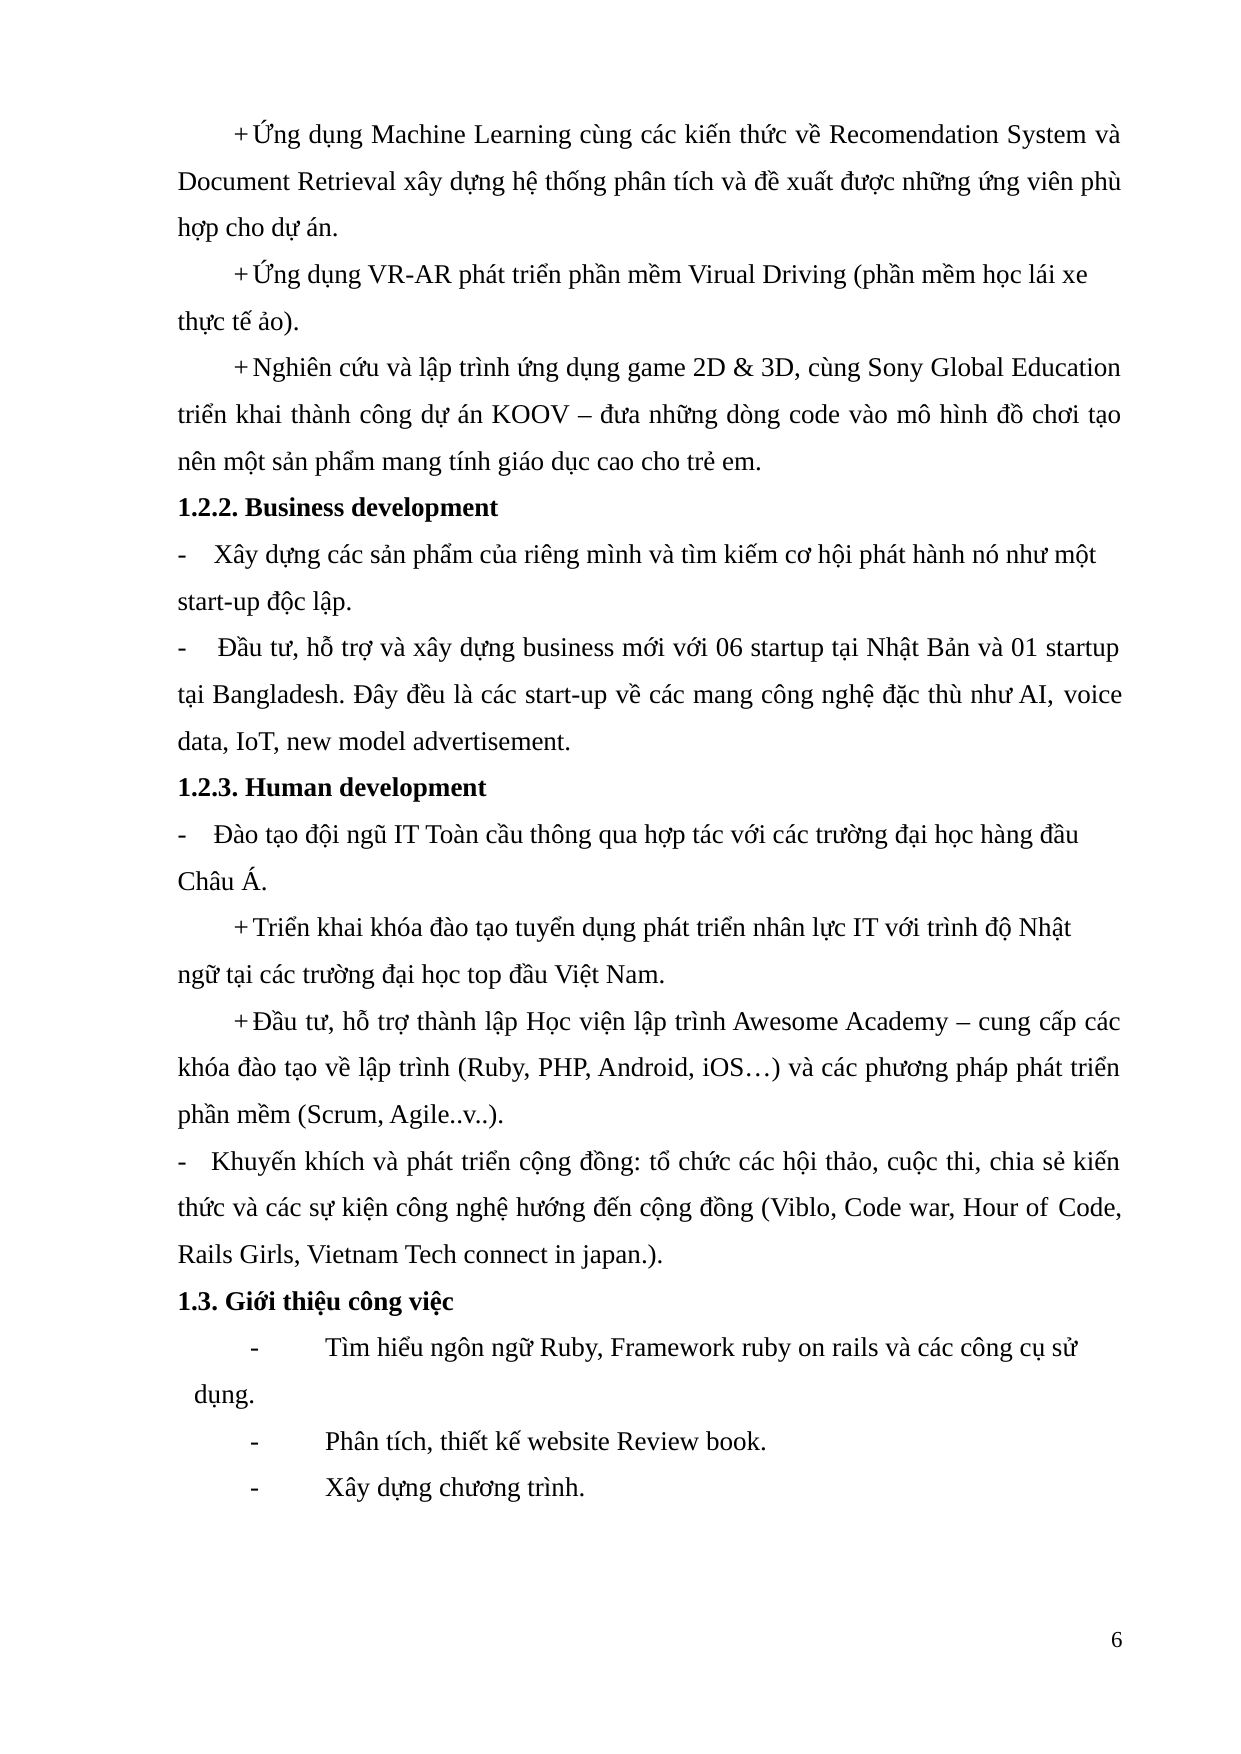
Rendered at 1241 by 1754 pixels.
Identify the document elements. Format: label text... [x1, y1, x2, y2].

subtitle 1.3. Giới thiệu công việc [177, 1285, 1122, 1316]
list Xây dựng chương trình. [194, 1471, 1122, 1503]
subtitle 1.2.3. Human development [177, 771, 1122, 803]
text - Đầu tư, hỗ trợ và xây dựng business mới với 06 startup tại Nhật Bản và 01 startup tại Bangladesh. Đây đều là các start-up về các mang công nghệ đặc thù như AI, voice data, IoT, new model advertisement. [177, 631, 1122, 756]
list Triển khai khóa đào tạo tuyển dụng phát triển nhân lực IT với trình độ Nhật ngữ tại các trường đại học top đầu Việt Nam. [177, 911, 1107, 989]
text - Đào tạo đội ngũ IT Toàn cầu thông qua hợp tác với các trường đại học hàng đầu Châu Á. [177, 818, 1122, 896]
text - Xây dựng các sản phẩm của riêng mình và tìm kiếm cơ hội phát hành nó như một start-up độc lập. [177, 538, 1122, 616]
subtitle 1.2.2. Business development [177, 491, 1122, 523]
text - Khuyến khích và phát triển cộng đồng: tổ chức các hội thảo, cuộc thi, chia sẻ kiến thức và các sự kiện công nghệ hướng đến cộng đồng (Viblo, Code war, Hour of Code, Rails Girls, Vietnam Tech connect in japan.). [177, 1145, 1122, 1269]
list Ứng dụng VR-AR phát triển phần mềm Virual Driving (phần mềm học lái xe thực tế ảo). [177, 258, 1122, 336]
list Phân tích, thiết kế website Review book. [194, 1425, 1122, 1456]
list Ứng dụng Machine Learning cùng các kiến thức về Recomendation System và Document Retrieval xây dựng hệ thống phân tích và đề xuất được những ứng viên phù hợp cho dự án. [177, 118, 1122, 243]
list Đầu tư, hỗ trợ thành lập Học viện lập trình Awesome Academy – cung cấp các khóa đào tạo về lập trình (Ruby, PHP, Android, iOS…) và các phương pháp phát triển phần mềm (Scrum, Agile..v..). [177, 1005, 1122, 1129]
list Tìm hiểu ngôn ngữ Ruby, Framework ruby on rails và các công cụ sử dụng. [194, 1331, 1122, 1409]
list Nghiên cứu và lập trình ứng dụng game 2D & 3D, cùng Sony Global Education triển khai thành công dự án KOOV – đưa những dòng code vào mô hình đồ chơi tạo nên một sản phẩm mang tính giáo dục cao cho trẻ em. [177, 351, 1122, 476]
